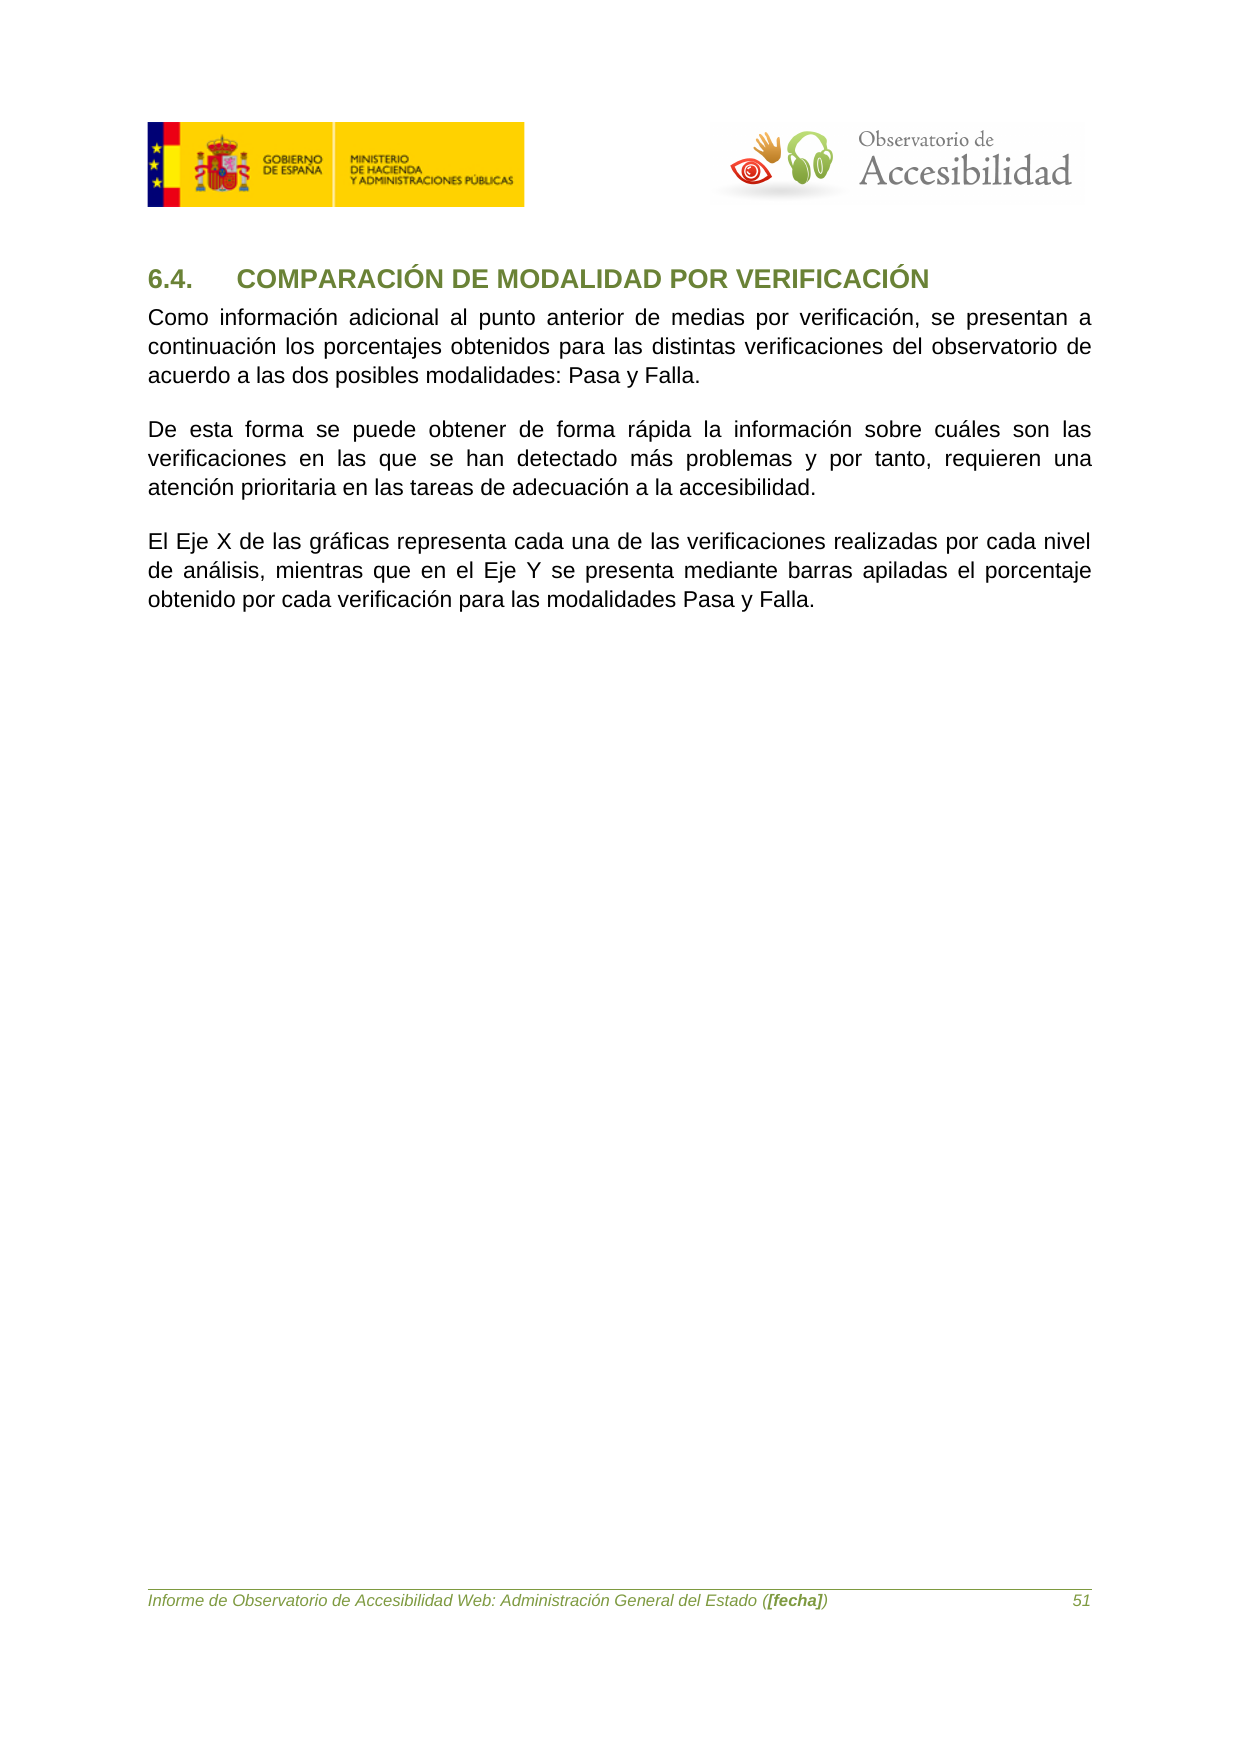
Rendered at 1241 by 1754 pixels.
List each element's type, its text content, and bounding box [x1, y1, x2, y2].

picture [710, 122, 1086, 205]
text Como información adicional al punto anterior de medias por verificación, se presentan a continuación los porcentajes obtenidos para las distintas verificaciones del observatorio de acuerdo a las dos posibles modalidades: Pasa y Falla. [148, 304, 1092, 388]
text De esta forma se puede obtener de forma rápida la información sobre cuáles son las verificaciones en las que se han detectado más problemas y por tanto, requieren una atención prioritaria en las tareas de adecuación a la accesibilidad. [148, 416, 1092, 500]
list Comparación de Modalidad por Verificación [148, 263, 1092, 294]
text El Eje X de las gráficas representa cada una de las verificaciones realizadas por cada nivel de análisis, mientras que en el Eje Y se presenta mediante barras apiladas el porcentaje obtenido por cada verificación para las modalidades Pasa y Falla. [148, 528, 1092, 612]
picture [147, 122, 525, 207]
